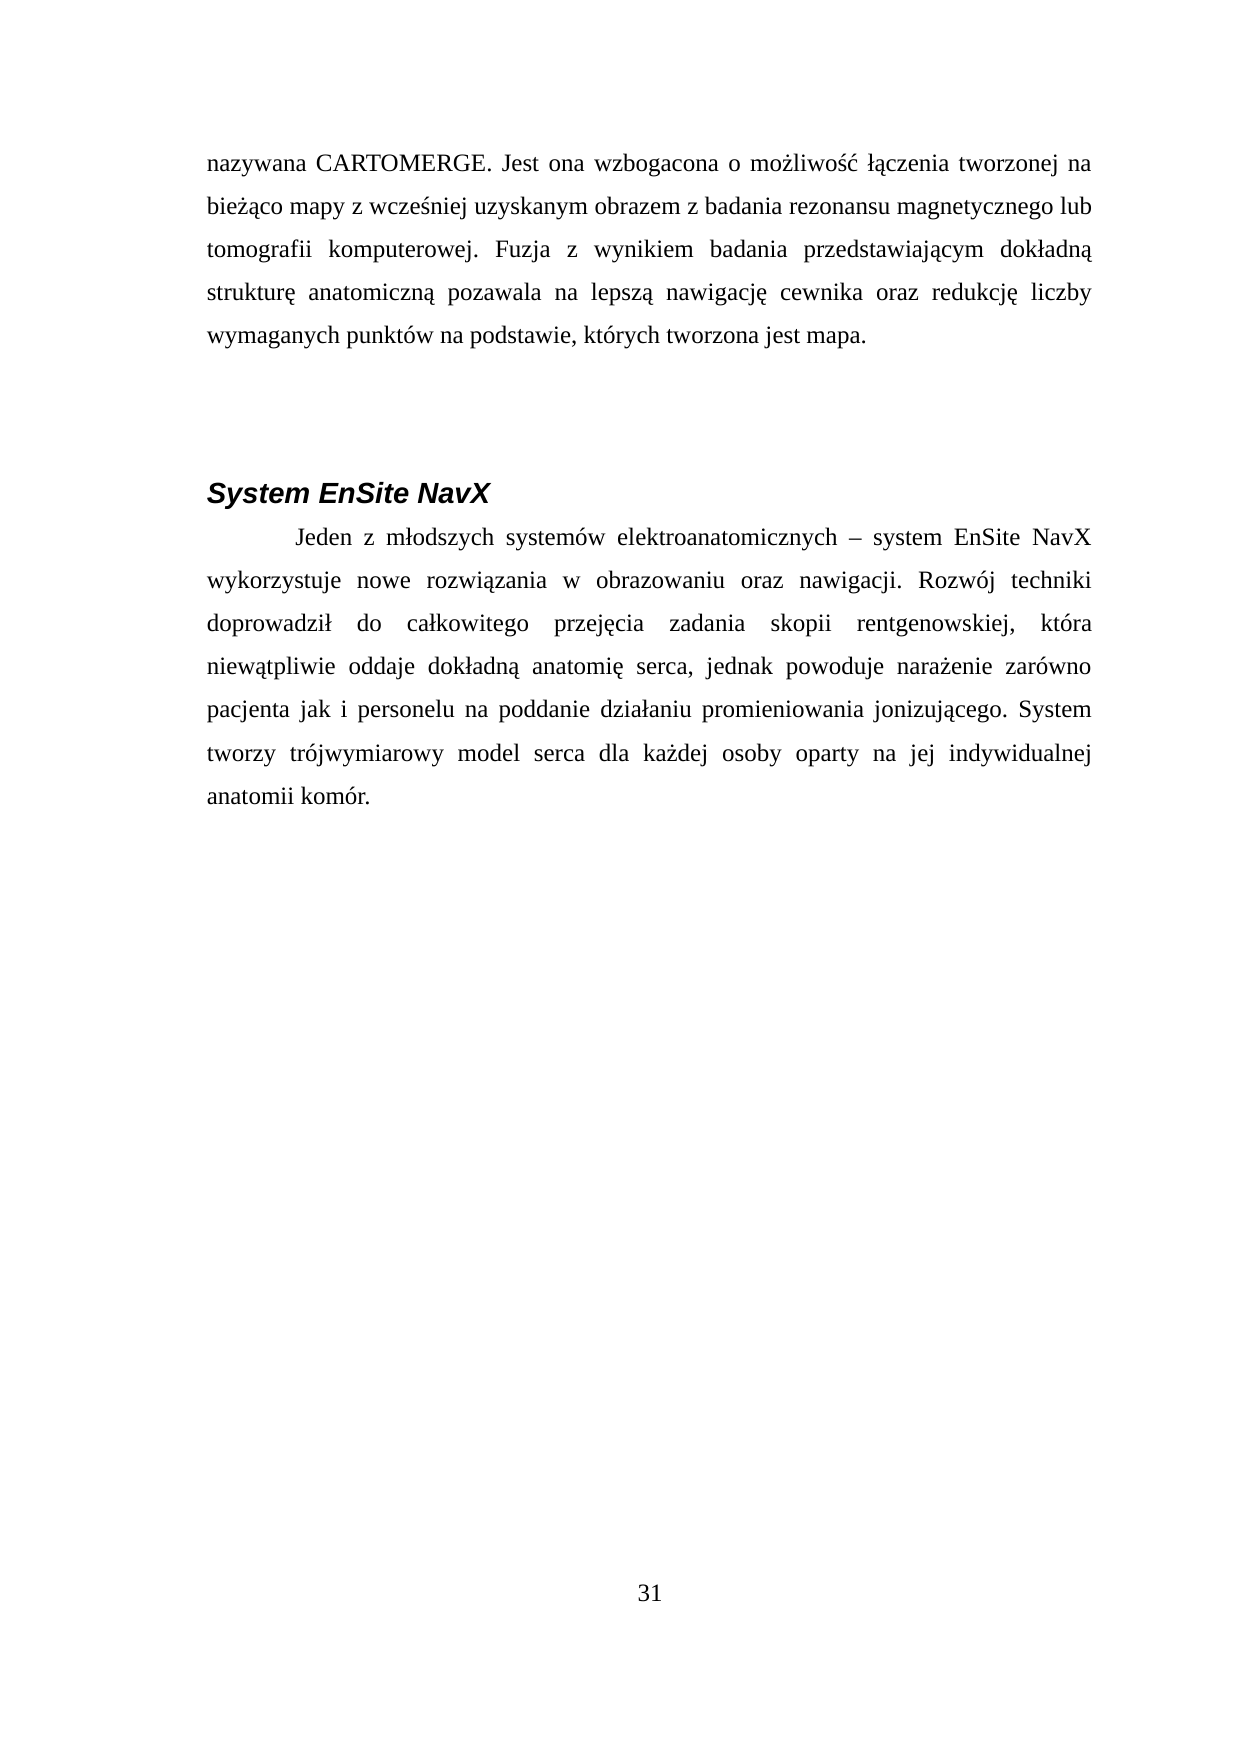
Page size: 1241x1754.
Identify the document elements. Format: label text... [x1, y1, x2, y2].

text nazywana CARTOMERGE. Jest ona wzbogacona o możliwość łączenia tworzonej na bieżąco mapy z wcześniej uzyskanym obrazem z badania rezonansu magnetycznego lub tomografii komputerowej. Fuzja z wynikiem badania przedstawiającym dokładną strukturę anatomiczną pozawala na lepszą nawigację cewnika oraz redukcję liczby wymaganych punktów na podstawie, których tworzona jest mapa. [207, 148, 1093, 349]
text Jeden z młodszych systemów elektroanatomicznych – system EnSite NavX wykorzystuje nowe rozwiązania w obrazowaniu oraz nawigacji. Rozwój techniki doprowadził do całkowitego przejęcia zadania skopii rentgenowskiej, która niewątpliwie oddaje dokładną anatomię serca, jednak powoduje narażenie zarówno pacjenta jak i personelu na poddanie działaniu promieniowania jonizującego. System tworzy trójwymiarowy model serca dla każdej osoby oparty na jej indywidualnej anatomii komór. [207, 522, 1093, 809]
subtitle System EnSite NavX [207, 476, 1093, 509]
